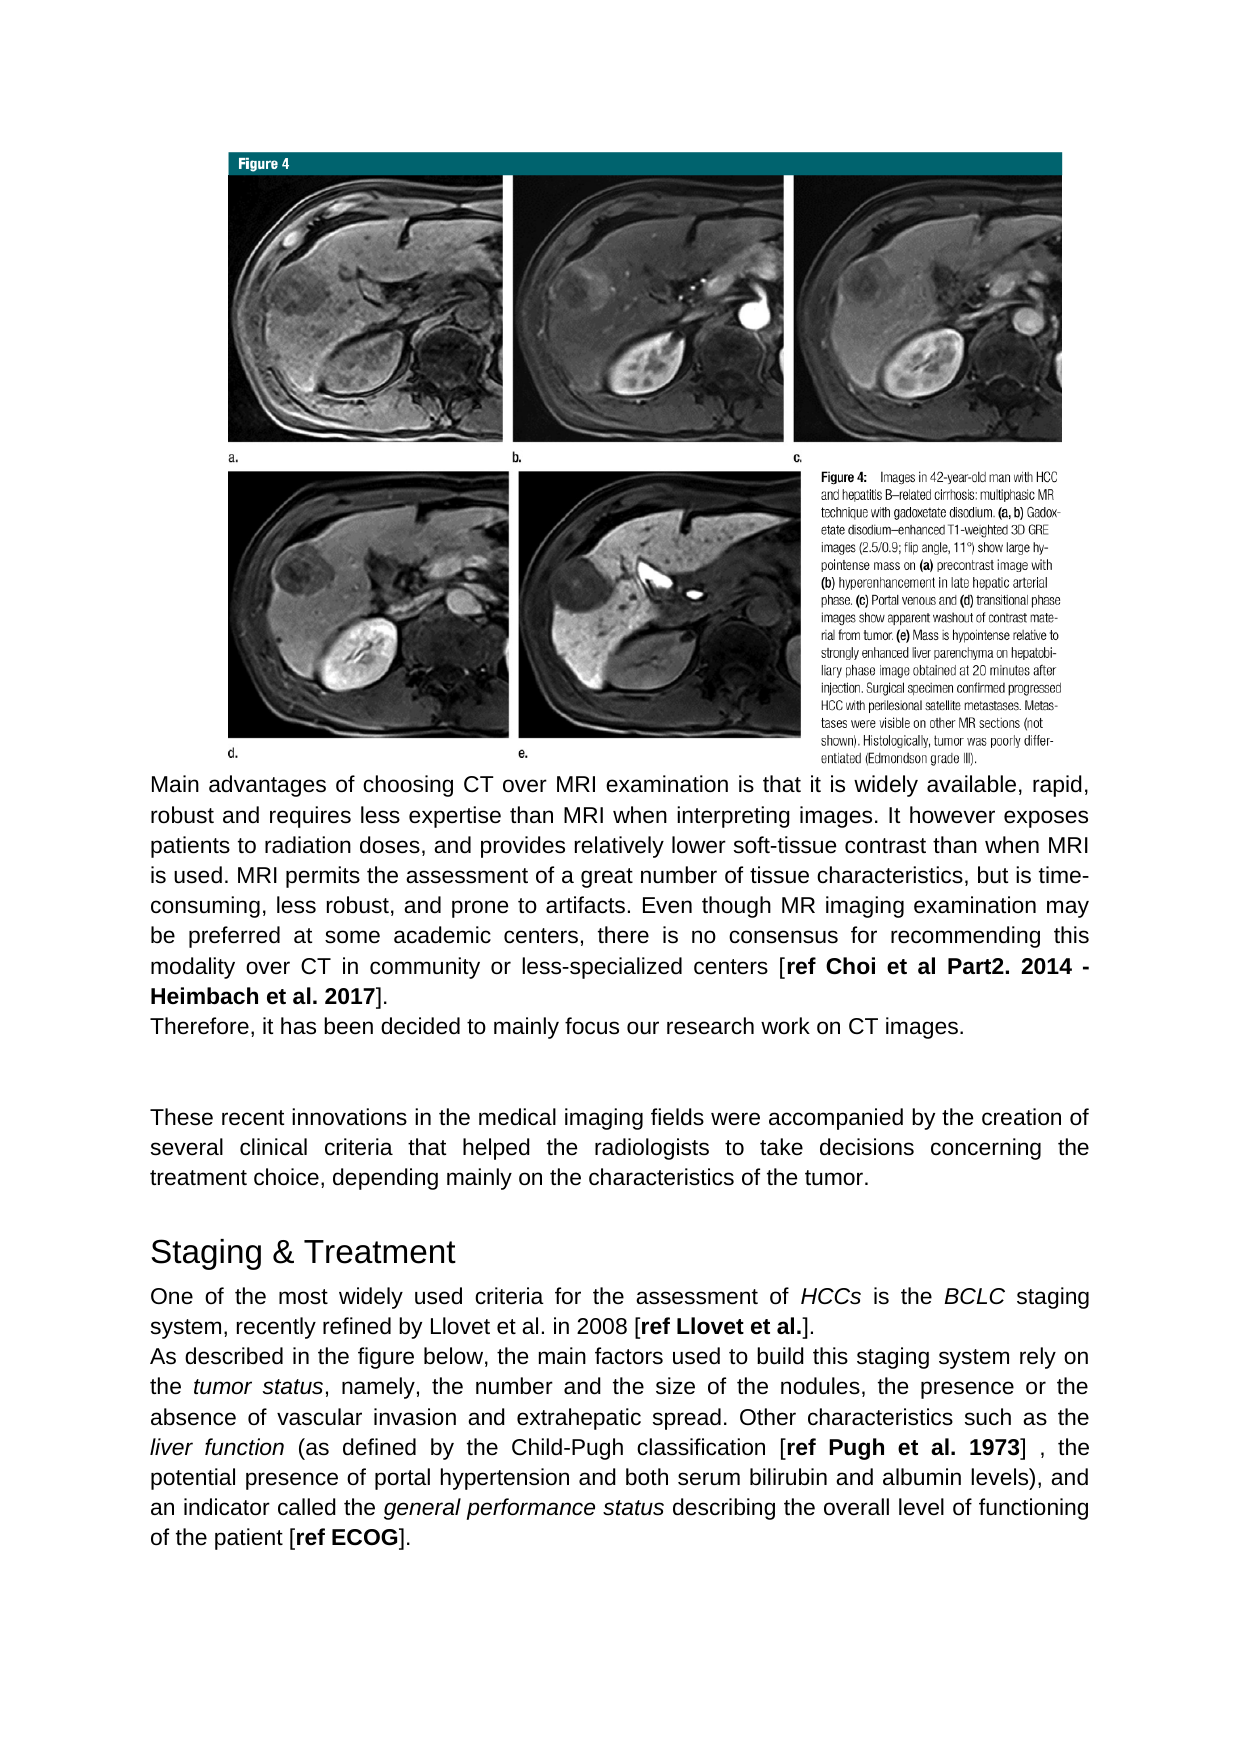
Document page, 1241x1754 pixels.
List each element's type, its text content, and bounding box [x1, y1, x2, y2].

text These recent innovations in the medical imaging fields were accompanied by the creation of several clinical criteria that helped the radiologists to take decisions concerning the treatment choice, depending mainly on the characteristics of the tumor. [150, 1104, 1090, 1190]
text Main advantages of choosing CT over MRI examination is that it is widely available, rapid, robust and requires less expertise than MRI when interpreting images. It however exposes patients to radiation doses, and provides relatively lower soft-tissue contrast than when MRI is used. MRI permits the assessment of a great number of tissue characteristics, but is time-consuming, less robust, and prone to artifacts. Even though MR imaging examination may be preferred at some academic centers, there is no consensus for recommending this modality over CT in community or less-specialized centers [ref Choi et al Part2. 2014 - Heimbach et al. 2017]. [150, 771, 1090, 1009]
text As described in the figure below, the main factors used to build this staging system rely on the tumor status, namely, the number and the size of the nodules, the presence or the absence of vascular invasion and extrahepatic spread. Other characteristics such as the liver function (as defined by the Child-Pugh classification [ref Pugh et al. 1973] , the potential presence of portal hypertension and both serum bilirubin and albumin levels), and an indicator called the general performance status describing the overall level of functioning of the patient [ref ECOG]. [150, 1343, 1090, 1551]
subtitle Staging & Treatment [150, 1232, 1090, 1270]
list [187, 150, 225, 767]
text One of the most widely used criteria for the assessment of HCCs is the BCLC staging system, recently refined by Llovet et al. in 2008 [ref Llovet et al.]. [150, 1283, 1090, 1339]
picture [225, 150, 1069, 768]
text Therefore, it has been decided to mainly focus our research work on CT images. [150, 1013, 1090, 1039]
